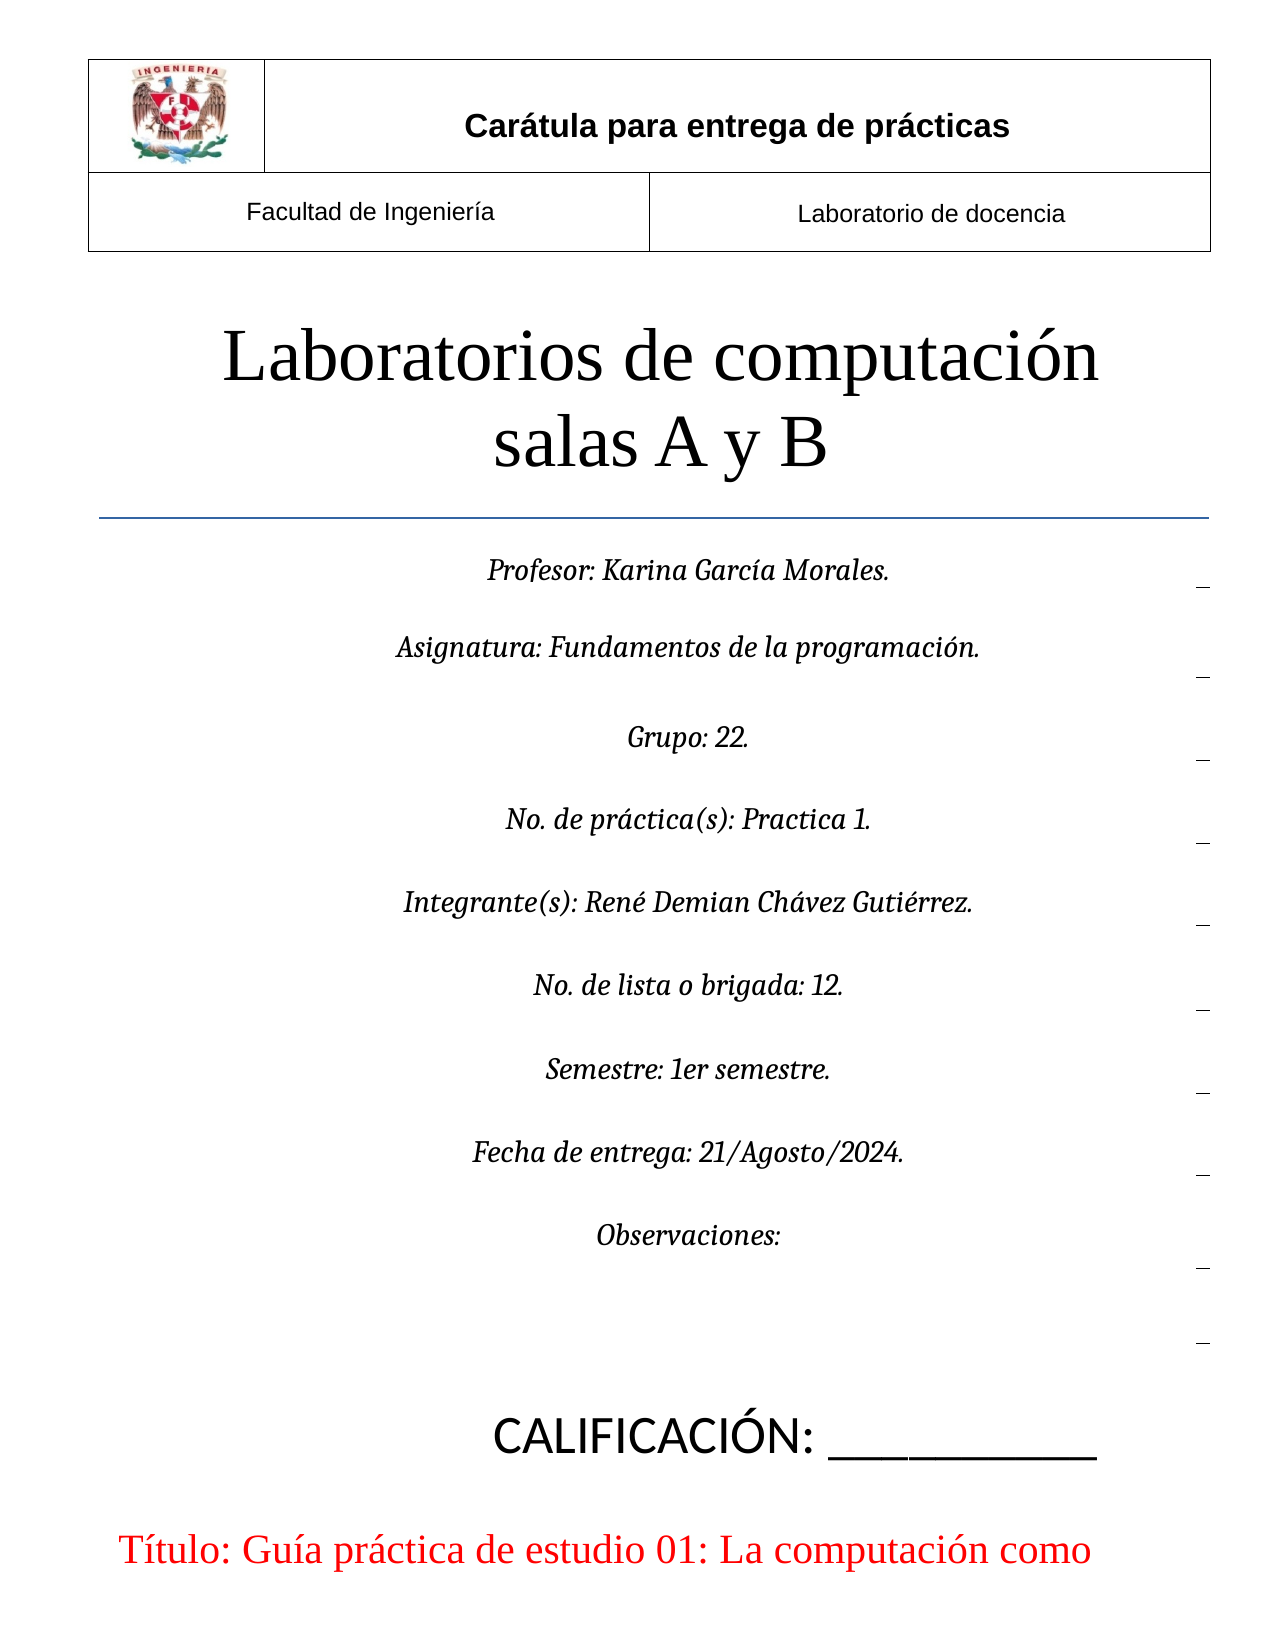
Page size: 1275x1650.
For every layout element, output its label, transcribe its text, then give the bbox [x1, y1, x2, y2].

table_cell Grupo: 22. [118, 677, 1196, 759]
table_header Profesor: Karina García Morales. [118, 519, 1196, 587]
table_cell [1196, 761, 1209, 842]
table_cell No. de práctica(s): Practica 1. [118, 760, 1196, 842]
table_cell [1196, 1269, 1209, 1343]
table_cell [118, 1268, 1196, 1343]
table_cell Laboratorio de docencia [650, 173, 1210, 251]
text Laboratorios de computación [118, 310, 1205, 396]
table_cell Semestre: 1er semestre. [118, 1010, 1196, 1093]
table_header [118, 511, 1196, 517]
table_cell [1196, 588, 1209, 677]
text salas A y B [118, 396, 1205, 482]
table_cell [1196, 926, 1209, 1009]
table_cell Asignatura: Fundamentos de la programación. [118, 587, 1196, 677]
table_cell [1196, 678, 1209, 759]
table_header [1196, 519, 1209, 587]
table_cell [1196, 1011, 1209, 1093]
table_cell [1196, 844, 1209, 925]
table_header [89, 60, 264, 172]
table_cell Integrante(s): René Demian Chávez Gutiérrez. [118, 843, 1196, 925]
text CALIFICACIÓN: __________ [118, 1401, 1205, 1467]
table_cell Observaciones: [118, 1175, 1196, 1268]
table_cell Facultad de Ingeniería [89, 173, 649, 251]
table_cell Fecha de entrega: 21/Agosto/2024. [118, 1093, 1196, 1175]
table_header [1196, 511, 1209, 517]
table_header Carátula para entrega de prácticas [265, 60, 1210, 172]
text Título: Guía práctica de estudio 01: La computación como [118, 1525, 1205, 1573]
table_cell No. de lista o brigada: 12. [118, 925, 1196, 1009]
table_cell [1196, 1094, 1209, 1175]
table_cell [1196, 1176, 1209, 1268]
